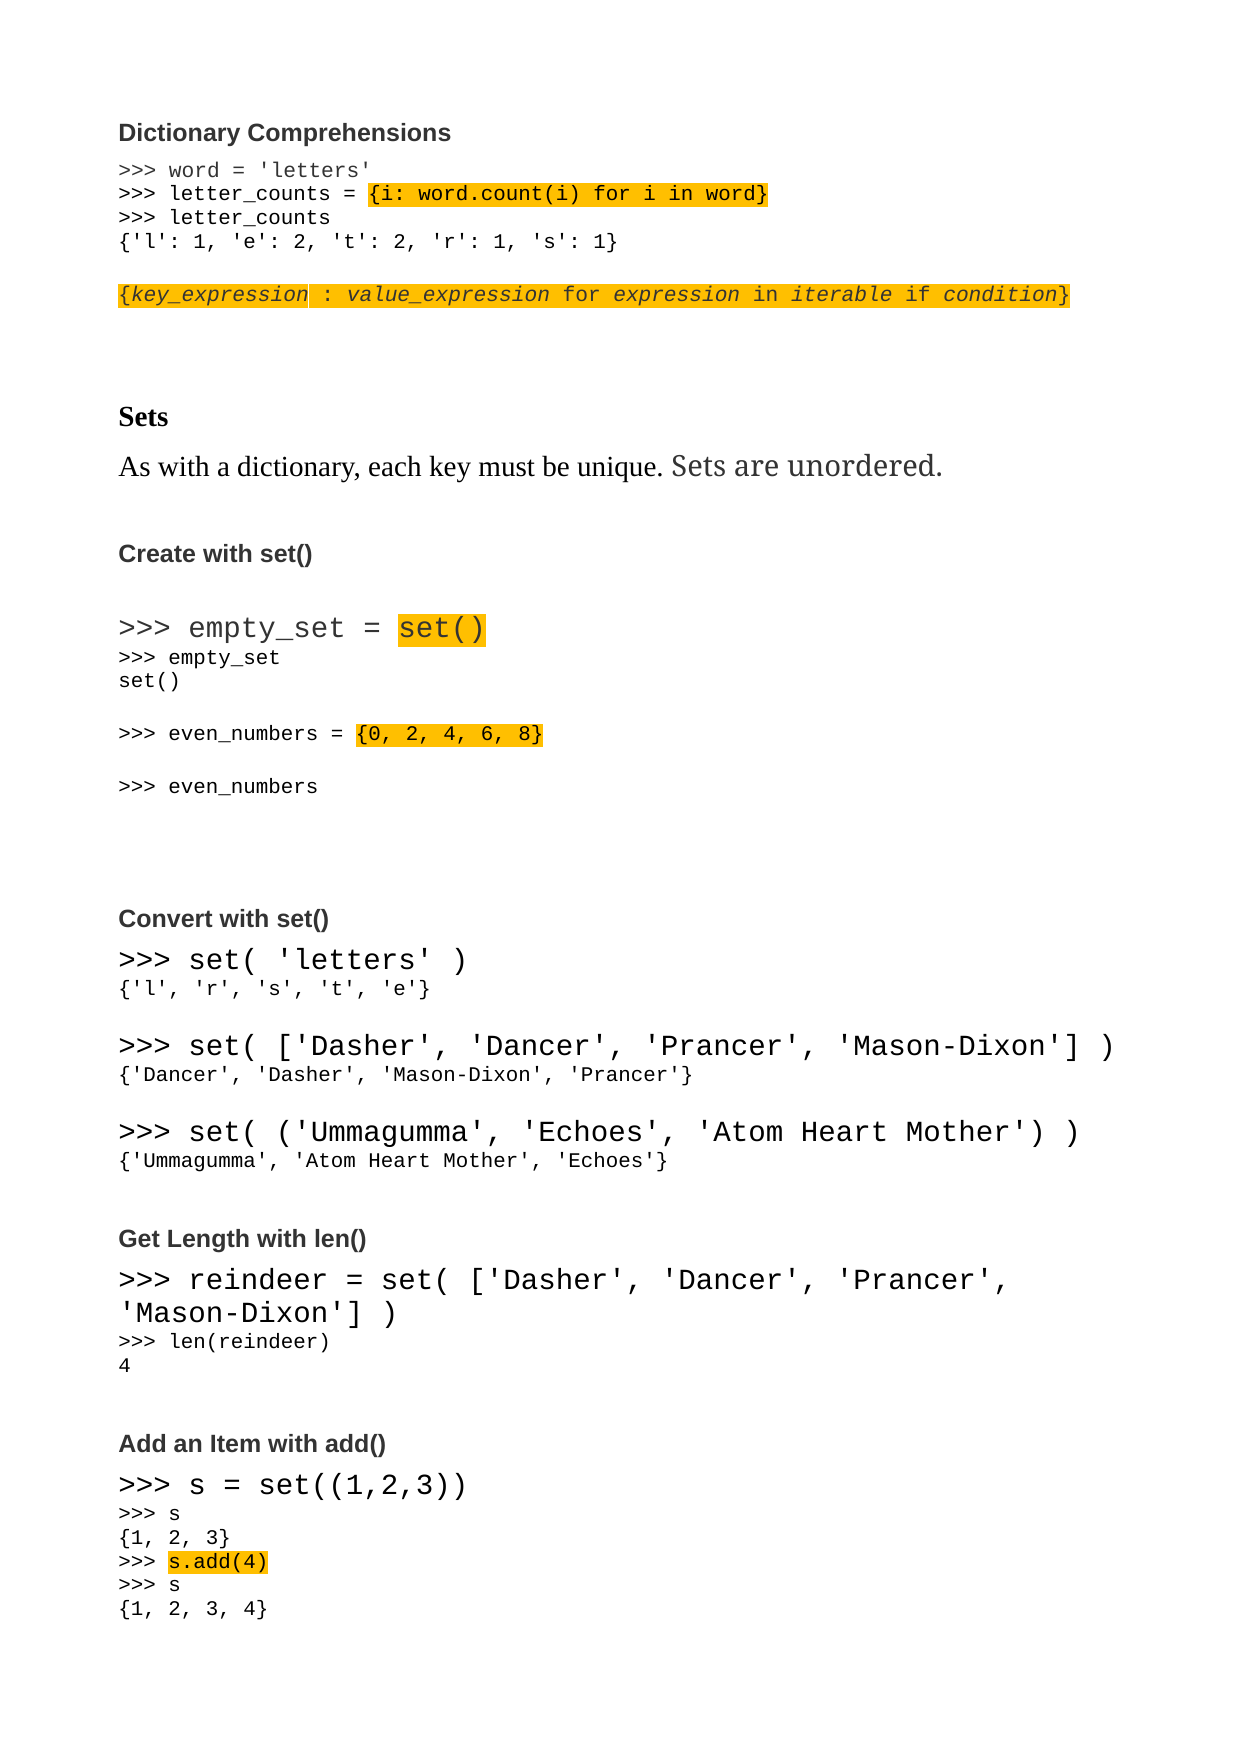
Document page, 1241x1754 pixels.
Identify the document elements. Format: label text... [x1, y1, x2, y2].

subtitle Convert with set() [118, 904, 1122, 932]
text >>> letter_counts = {i: word.count(i) for i in word} [118, 183, 1122, 207]
text >>> len(reindeer) [118, 1331, 1122, 1355]
text {1, 2, 3} [118, 1527, 1122, 1551]
text {1, 2, 3, 4} [118, 1598, 1122, 1622]
subtitle Create with set() [118, 539, 1122, 568]
text >>> set( ['Dasher', 'Dancer', 'Prancer', 'Mason-Dixon'] ) [118, 1031, 1122, 1064]
text 4 [118, 1355, 1122, 1379]
subtitle Get Length with len() [118, 1224, 1122, 1253]
text {'l': 1, 'e': 2, 't': 2, 'r': 1, 's': 1} [118, 231, 1122, 254]
text >>> s [118, 1503, 1122, 1527]
text {'Dancer', 'Dasher', 'Mason-Dixon', 'Prancer'} [118, 1064, 1122, 1088]
text As with a dictionary, each key must be unique. Sets are unordered. [118, 445, 1122, 484]
text >>> s.add(4) [118, 1551, 1122, 1574]
subtitle Add an Item with add() [118, 1429, 1122, 1458]
text >>> letter_counts [118, 207, 1122, 231]
text >>> set( ('Ummagumma', 'Echoes', 'Atom Heart Mother') ) [118, 1117, 1122, 1150]
subtitle Dictionary Comprehensions [118, 118, 1122, 147]
text >>> empty_set [118, 647, 1122, 670]
text >>> empty_set = set() [118, 614, 1122, 647]
text >>> word = 'letters' [118, 159, 1122, 183]
text {key_expression : value_expression for expression in iterable if condition} [118, 284, 1122, 308]
text >>> s = set((1,2,3)) [118, 1470, 1122, 1503]
subtitle Sets [118, 399, 1122, 432]
text >>> reindeer = set( ['Dasher', 'Dancer', 'Prancer', 'Mason-Dixon'] ) [118, 1265, 1122, 1331]
text set() [118, 670, 1122, 694]
text {'Ummagumma', 'Atom Heart Mother', 'Echoes'} [118, 1150, 1122, 1174]
text >>> even_numbers = {0, 2, 4, 6, 8} [118, 723, 1122, 747]
text >>> s [118, 1574, 1122, 1598]
text >>> even_numbers [118, 777, 1122, 800]
text {'l', 'r', 's', 't', 'e'} [118, 978, 1122, 1002]
text >>> set( 'letters' ) [118, 945, 1122, 978]
